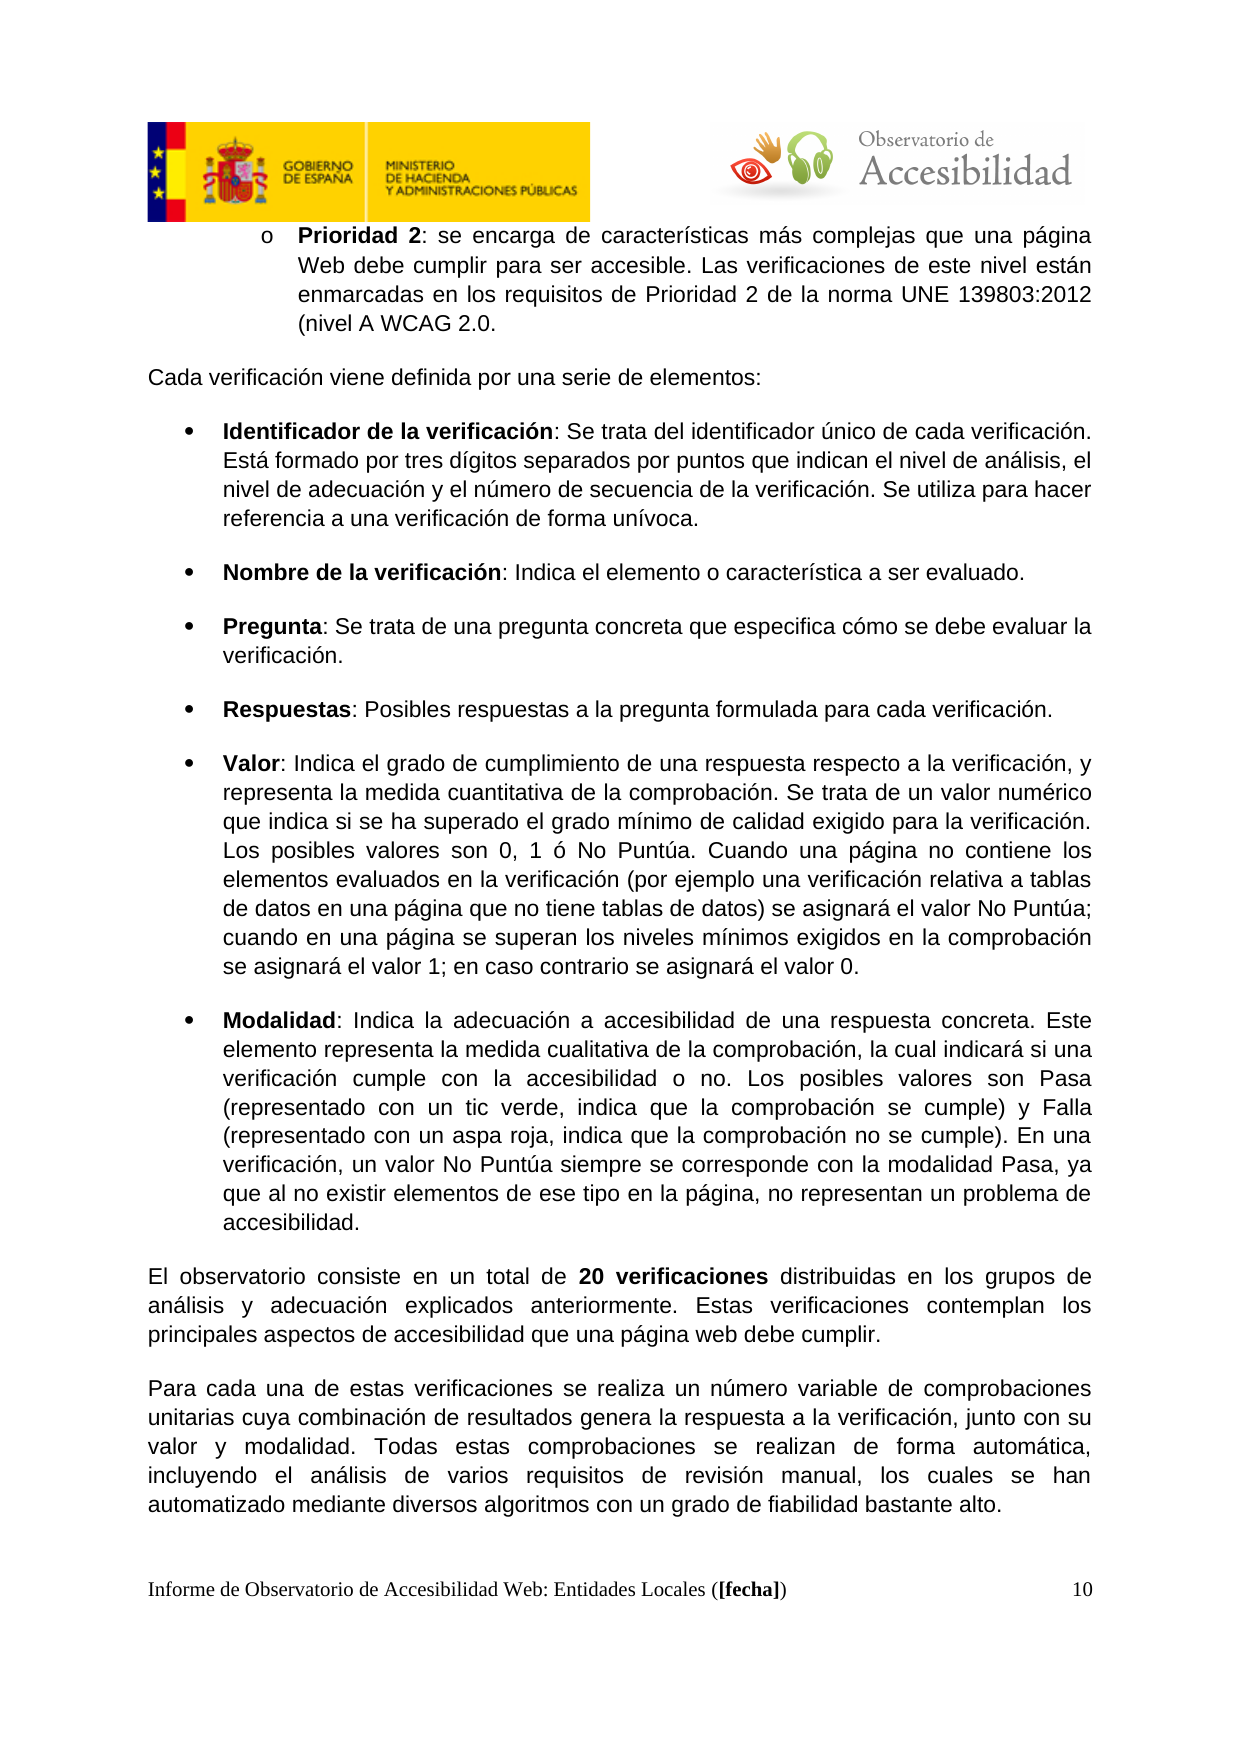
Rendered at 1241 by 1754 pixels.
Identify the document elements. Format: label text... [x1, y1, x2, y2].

picture [147, 122, 591, 222]
list Prioridad 2: se encarga de características más complejas que una página Web debe cumplir para ser accesible. Las verificaciones de este nivel están enmarcadas en los requisitos de Prioridad 2 de la norma UNE 139803:2012 (nivel A WCAG 2.0. [260, 222, 1092, 337]
list Valor: Indica el grado de cumplimiento de una respuesta respecto a la verificación, y representa la medida cuantitativa de la comprobación. Se trata de un valor numérico que indica si se ha superado el grado mínimo de calidad exigido para la verificación. Los posibles valores son 0, 1 ó No Puntúa. Cuando una página no contiene los elementos evaluados en la verificación (por ejemplo una verificación relativa a tablas de datos en una página que no tiene tablas de datos) se asignará el valor No Puntúa; cuando en una página se superan los niveles mínimos exigidos en la comprobación se asignará el valor 1; en caso contrario se asignará el valor 0. [185, 750, 1092, 979]
text Cada verificación viene definida por una serie de elementos: [148, 364, 1092, 391]
list Modalidad: Indica la adecuación a accesibilidad de una respuesta concreta. Este elemento representa la medida cualitativa de la comprobación, la cual indicará si una verificación cumple con la accesibilidad o no. Los posibles valores son Pasa (representado con un tic verde, indica que la comprobación se cumple) y Falla (representado con un aspa roja, indica que la comprobación no se cumple). En una verificación, un valor No Puntúa siempre se corresponde con la modalidad Pasa, ya que al no existir elementos de ese tipo en la página, no representan un problema de accesibilidad. [185, 1007, 1092, 1236]
text El observatorio consiste en un total de 20 verificaciones distribuidas en los grupos de análisis y adecuación explicados anteriormente. Estas verificaciones contemplan los principales aspectos de accesibilidad que una página web debe cumplir. [148, 1263, 1092, 1348]
list Identificador de la verificación: Se trata del identificador único de cada verificación. Está formado por tres dígitos separados por puntos que indican el nivel de análisis, el nivel de adecuación y el número de secuencia de la verificación. Se utiliza para hacer referencia a una verificación de forma unívoca. [185, 418, 1092, 532]
list Pregunta: Se trata de una pregunta concreta que especifica cómo se debe evaluar la verificación. [185, 613, 1092, 668]
list Nombre de la verificación: Indica el elemento o característica a ser evaluado. [185, 559, 1092, 586]
list Respuestas: Posibles respuestas a la pregunta formulada para cada verificación. [185, 696, 1092, 722]
text Para cada una de estas verificaciones se realiza un número variable de comprobaciones unitarias cuya combinación de resultados genera la respuesta a la verificación, junto con su valor y modalidad. Todas estas comprobaciones se realizan de forma automática, incluyendo el análisis de varios requisitos de revisión manual, los cuales se han automatizado mediante diversos algoritmos con un grado de fiabilidad bastante alto. [148, 1375, 1092, 1517]
picture [710, 122, 1086, 205]
